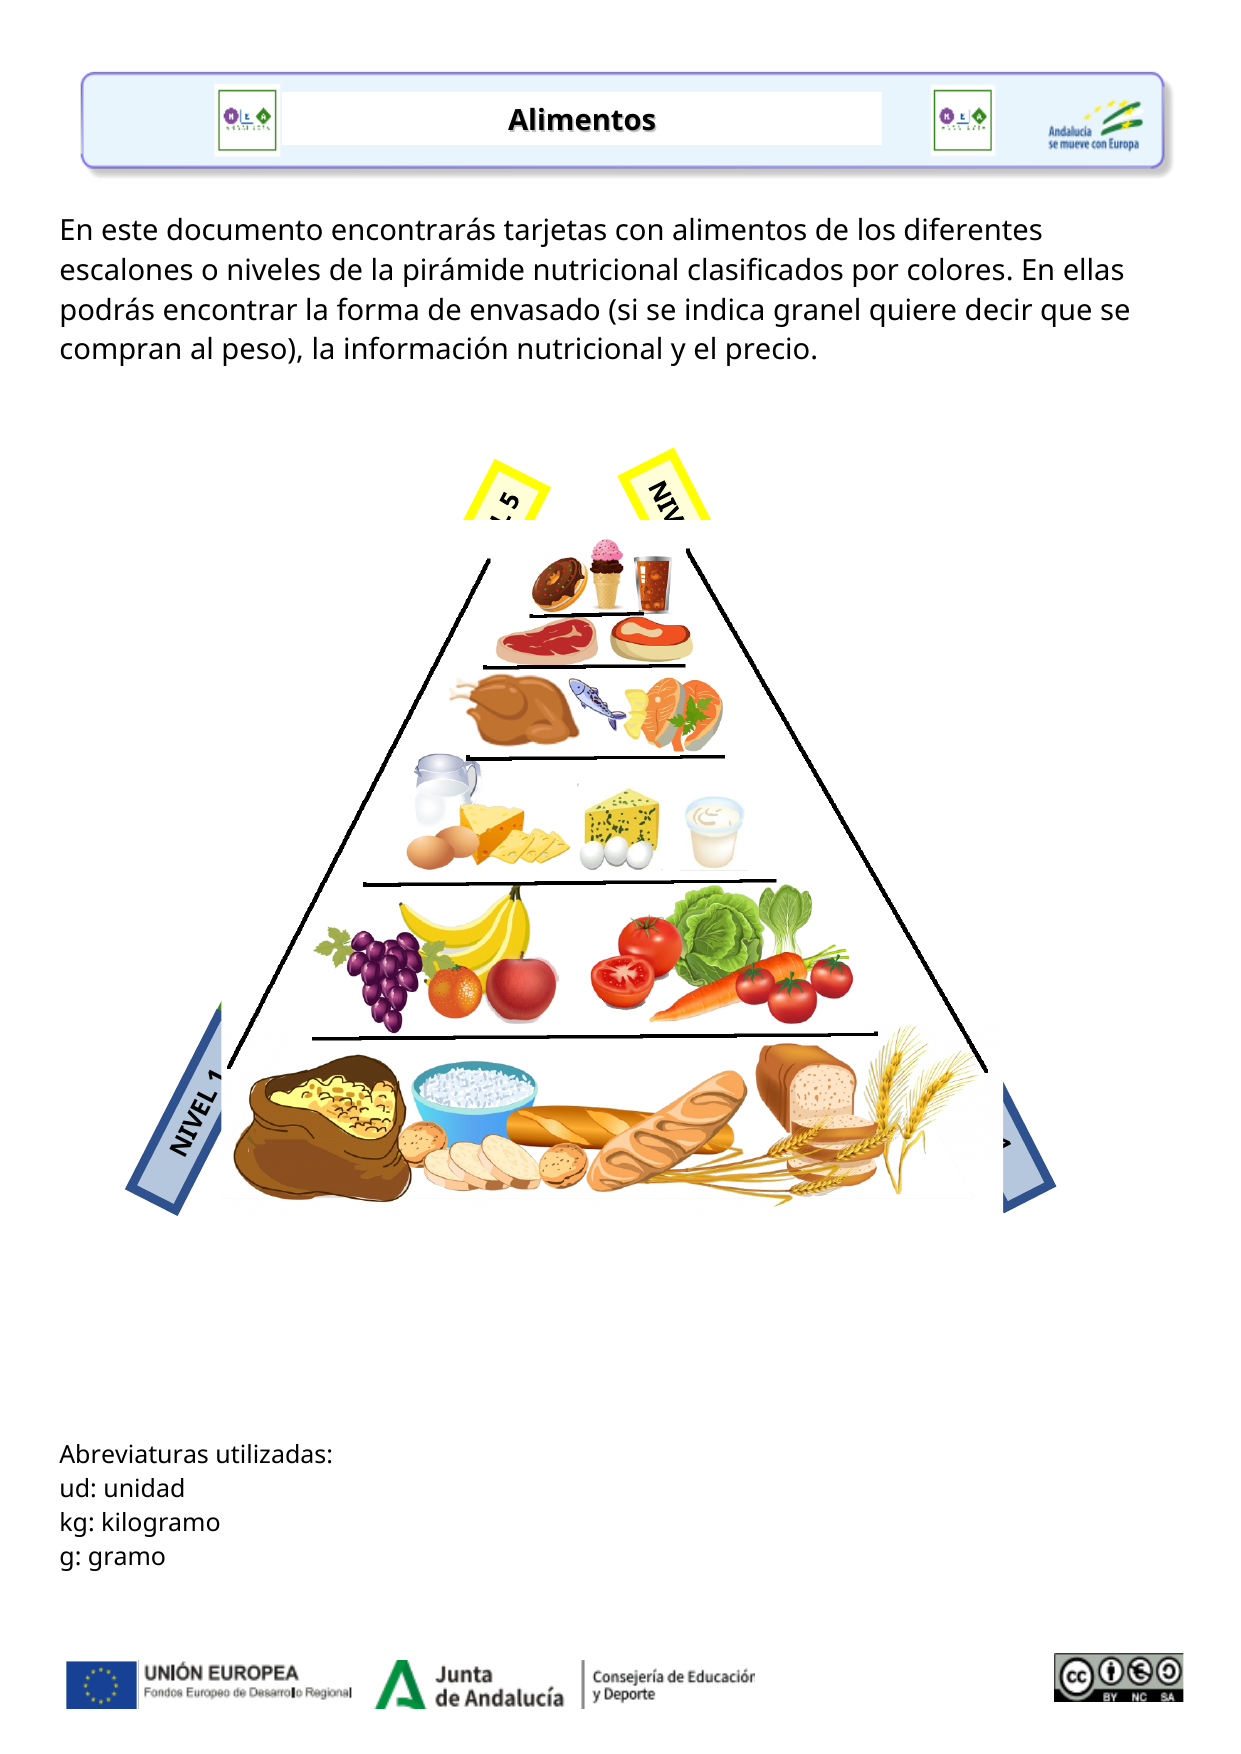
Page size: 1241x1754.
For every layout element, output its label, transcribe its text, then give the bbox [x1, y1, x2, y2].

text Abreviaturas utilizadas: [59, 1437, 1181, 1471]
text kg: kilogramo [59, 1505, 1181, 1539]
text g: gramo [59, 1539, 1181, 1573]
picture [221, 520, 1004, 1219]
text ud: unidad [59, 1471, 1181, 1505]
picture [69, 62, 1190, 185]
text En este documento encontrarás tarjetas con alimentos de los diferentes escalones o niveles de la pirámide nutricional clasificados por colores. En ellas podrás encontrar la forma de envasado (si se indica granel quiere decir que se compran al peso), la información nutricional y el precio. [59, 209, 1181, 368]
